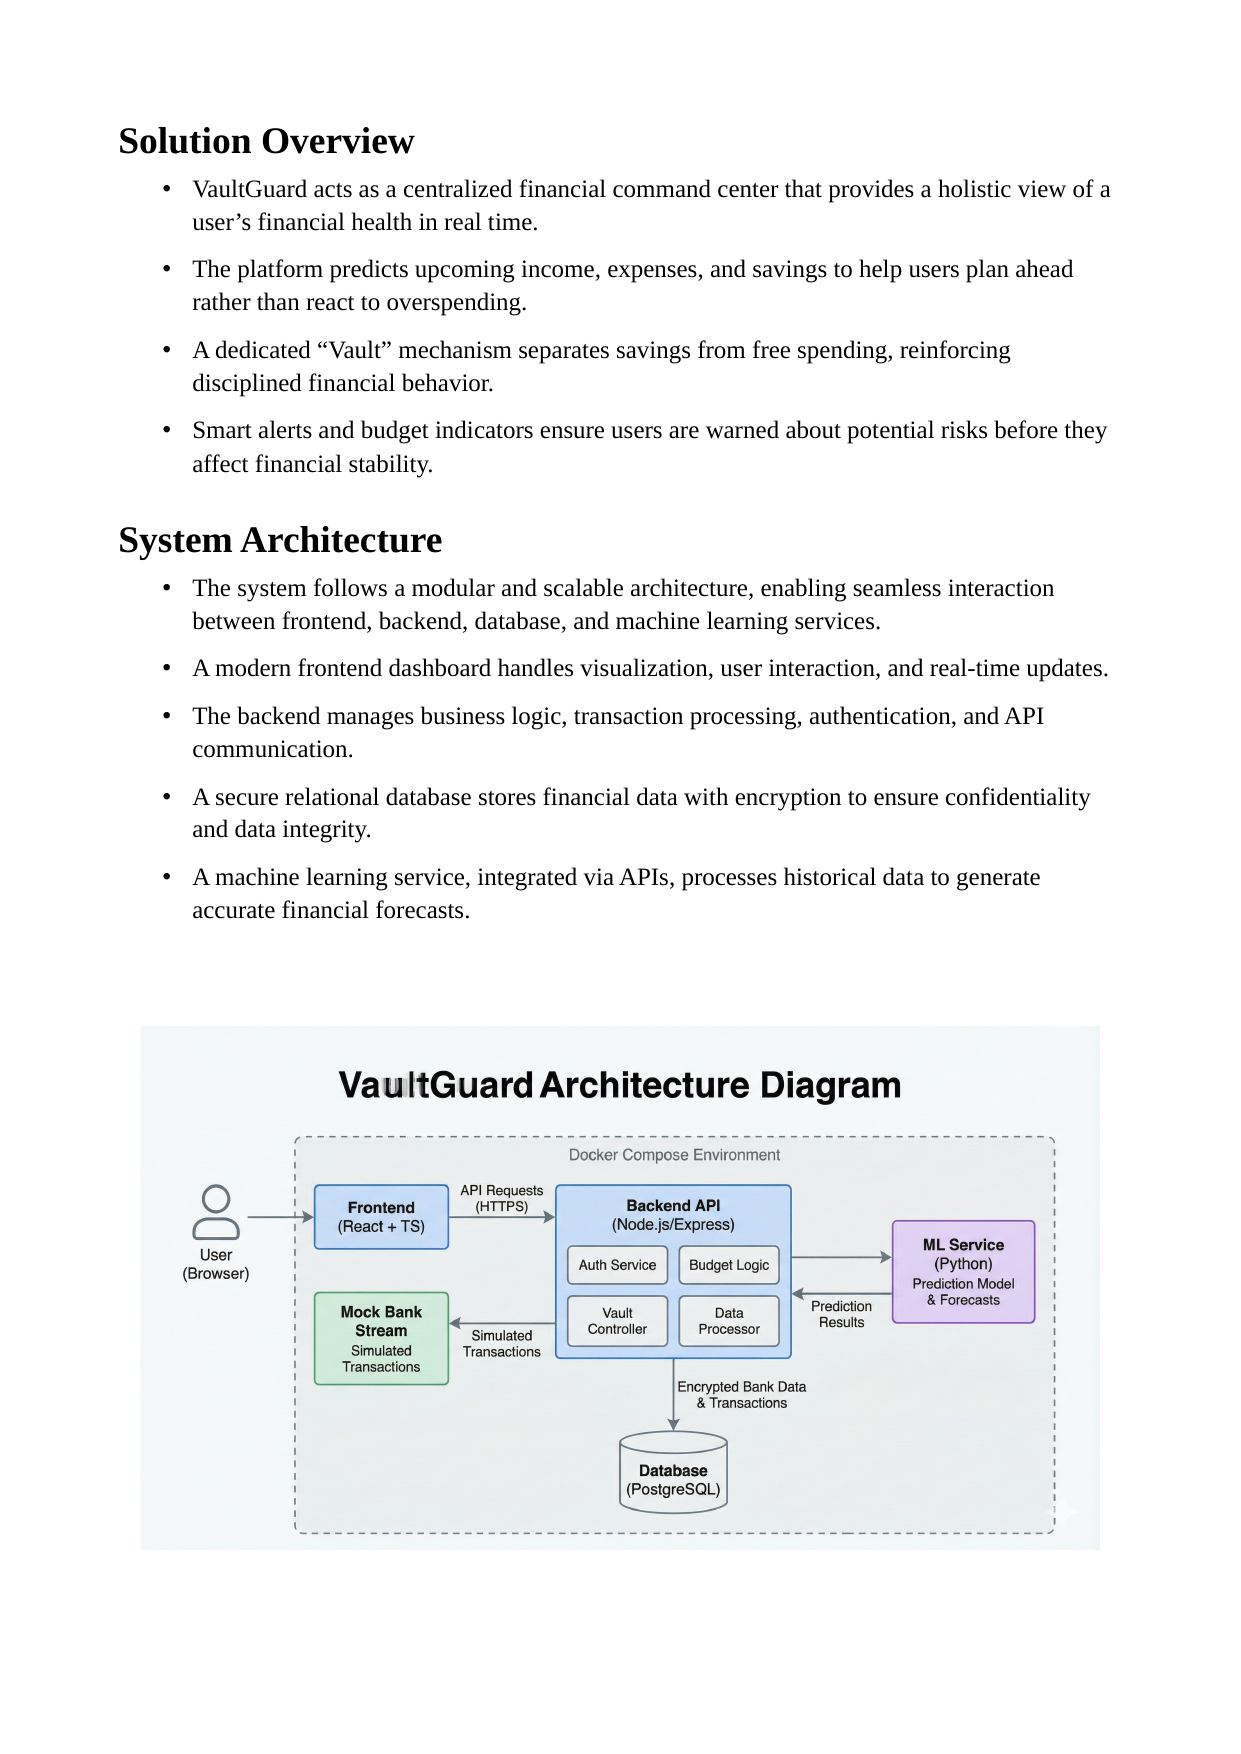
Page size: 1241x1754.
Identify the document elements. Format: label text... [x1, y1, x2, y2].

list The platform predicts upcoming income, expenses, and savings to help users plan ahead rather than react to overspending. [162, 254, 1122, 316]
list The system follows a modular and scalable architecture, enabling seamless interaction between frontend, backend, database, and machine learning services. [162, 573, 1122, 634]
list A modern frontend dashboard handles visualization, user interaction, and real-time updates. [162, 653, 1122, 682]
list Smart alerts and budget indicators ensure users are warned about potential risks before they affect financial stability. [162, 416, 1122, 477]
list A dedicated “Vault” mechanism separates savings from free spending, reinforcing disciplined financial behavior. [162, 335, 1122, 397]
list A machine learning service, integrated via APIs, processes historical data to generate accurate financial forecasts. [162, 862, 1122, 924]
subtitle System Architecture [118, 517, 1122, 560]
subtitle Solution Overview [118, 118, 1122, 161]
list A secure relational database stores financial data with encryption to ensure confidentiality and data integrity. [162, 782, 1122, 843]
picture [140, 1026, 1100, 1550]
list VaultGuard acts as a centralized financial command center that provides a holistic view of a user’s financial health in real time. [162, 174, 1122, 236]
list The backend manages business logic, transaction processing, authentication, and API communication. [162, 701, 1122, 763]
